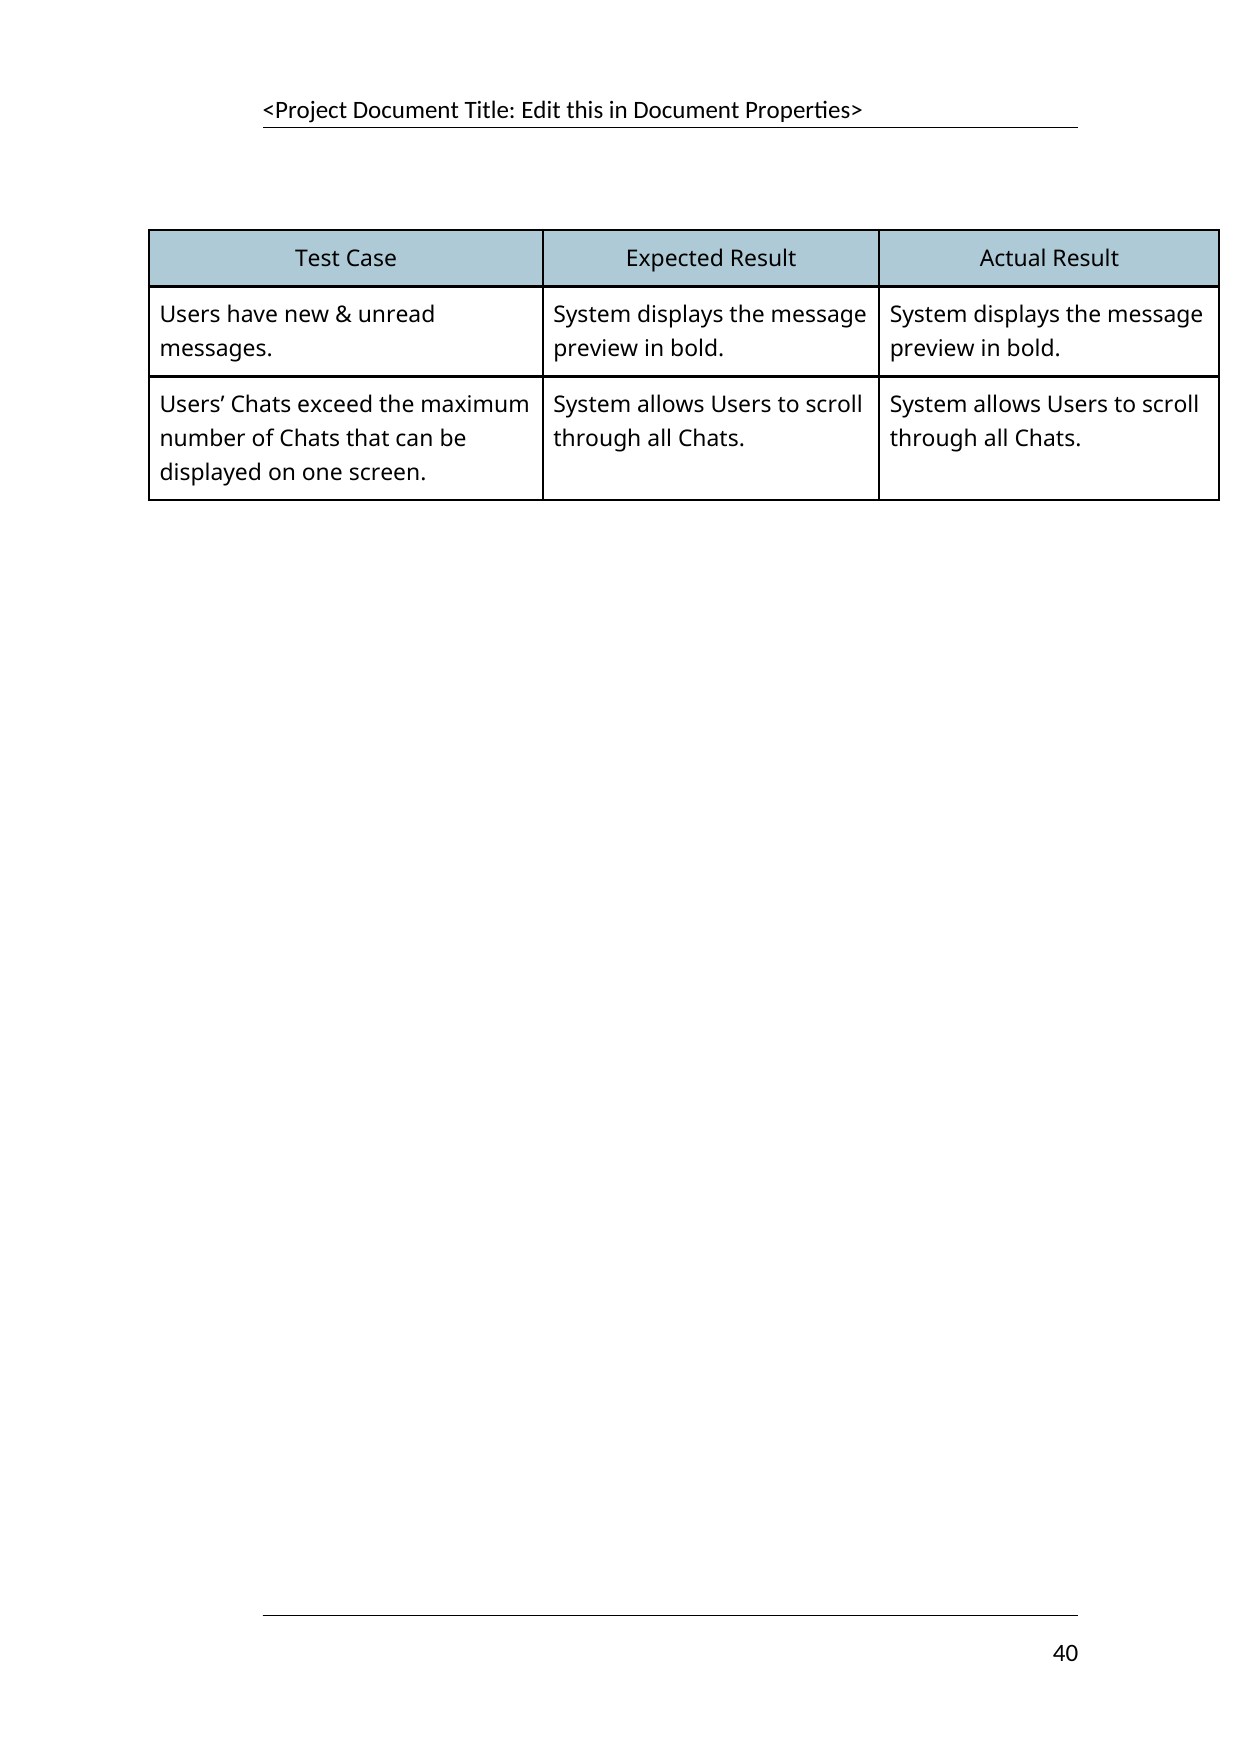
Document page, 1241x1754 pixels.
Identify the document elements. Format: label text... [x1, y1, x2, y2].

table_cell System displays the message preview in bold. [880, 288, 1218, 375]
table_cell System allows Users to scroll through all Chats. [880, 378, 1218, 499]
table_cell System allows Users to scroll through all Chats. [544, 378, 878, 499]
table_cell System displays the message preview in bold. [544, 288, 878, 375]
table_cell Users have new & unread messages. [150, 288, 542, 375]
table_header Test Case [150, 231, 542, 285]
table_header Expected Result [544, 231, 878, 285]
table_cell Users’ Chats exceed the maximum number of Chats that can be displayed on one screen. [150, 378, 542, 499]
table_header Actual Result [880, 231, 1218, 285]
